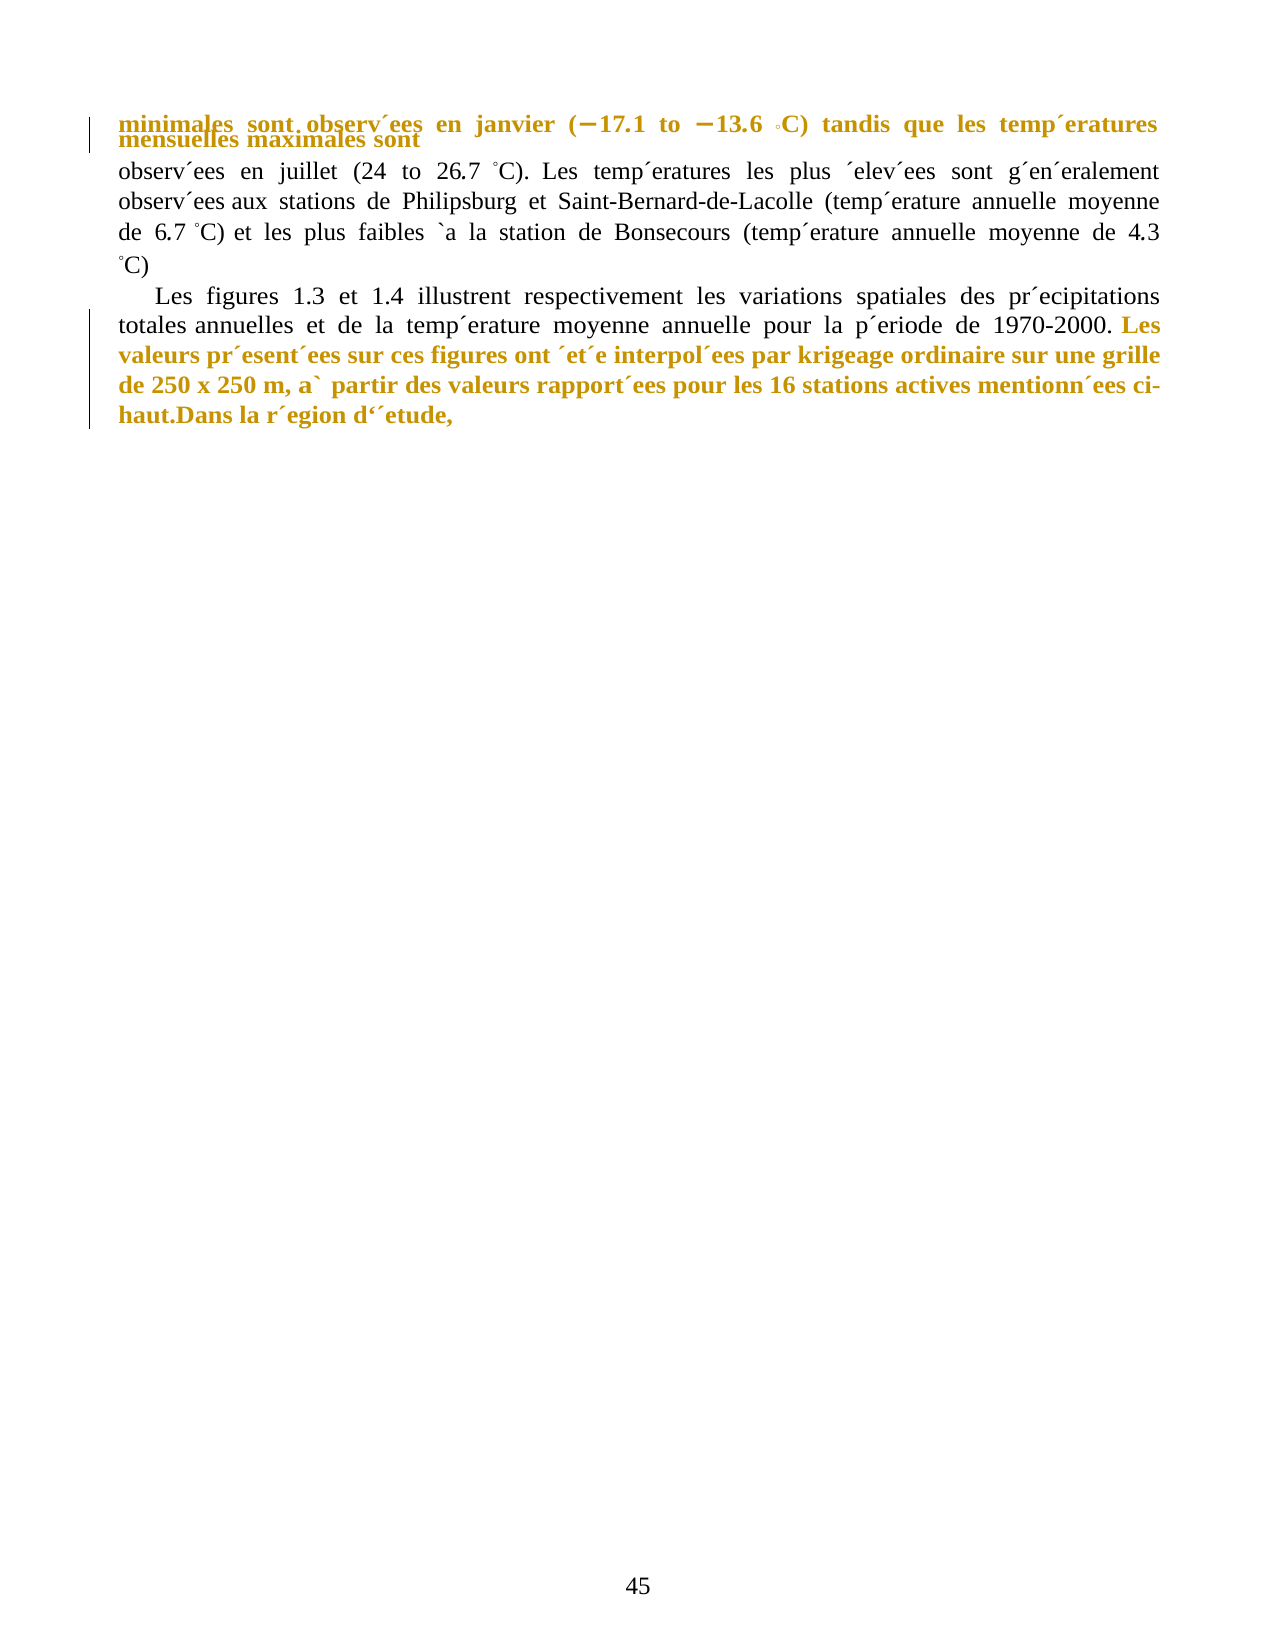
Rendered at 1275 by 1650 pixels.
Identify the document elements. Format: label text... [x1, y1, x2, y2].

text observ´ees en juillet (24 to 26.7 ◦C). Les temp´eratures les plus ´elev´ees sont g´en´eralement observ´ees aux stations de Philipsburg et Saint-Bernard-de-Lacolle (temp´erature annuelle moyenne de 6.7 ◦C) et les plus faibles `a la station de Bonsecours (temp´erature annuelle moyenne de 4.3 ◦C) [118, 153, 1160, 279]
text Les figures 1.3 et 1.4 illustrent respectivement les variations spatiales des pr´ecipitations totales annuelles et de la temp´erature moyenne annuelle pour la p´eriode de 1970-2000. Les valeurs pr´esent´ees sur ces figures ont ´et´e interpol´ees par krigeage ordinaire sur une grille de 250 x 250 m, a` partir des valeurs rapport´ees pour les 16 stations actives mentionn´ees ci-haut.Dans la r´egion d‘´etude, [118, 281, 1161, 429]
text minimales sont observ´ees en janvier (−17.1 to −13.6 ◦C) tandis que les temp´eratures mensuelles maximales sont [118, 117, 1158, 153]
